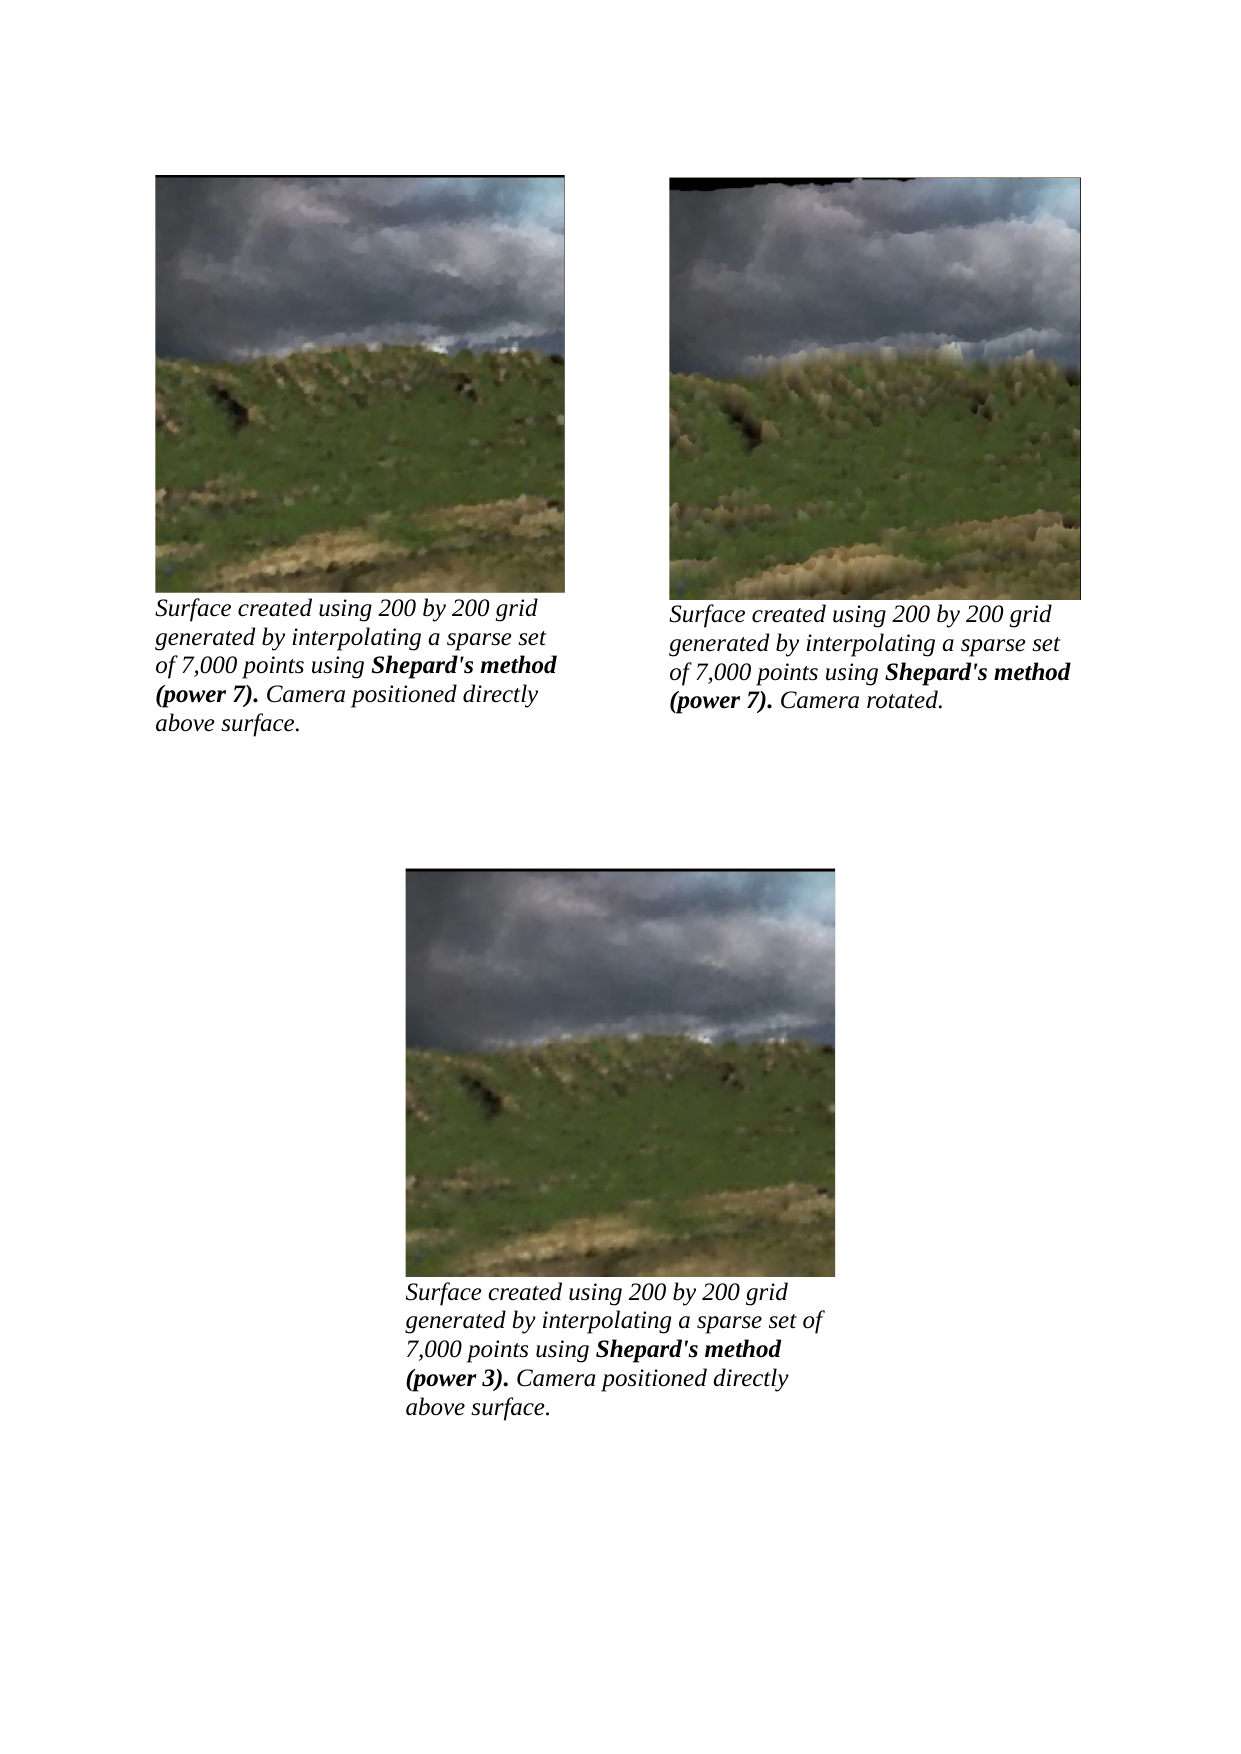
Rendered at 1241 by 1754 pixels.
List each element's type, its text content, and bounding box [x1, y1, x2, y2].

text Surface created using 200 by 200 grid generated by interpolating a sparse set of 7,000 points using Shepard's method (power 7). Camera rotated. [669, 600, 1081, 714]
picture [669, 177, 1081, 600]
text Surface created using 200 by 200 grid generated by interpolating a sparse set of 7,000 points using Shepard's method (power 7). Camera positioned directly above surface. [155, 593, 564, 737]
picture [155, 175, 565, 593]
picture [405, 868, 836, 1277]
text Surface created using 200 by 200 grid generated by interpolating a sparse set of 7,000 points using Shepard's method (power 3). Camera positioned directly above surface. [405, 1277, 835, 1420]
